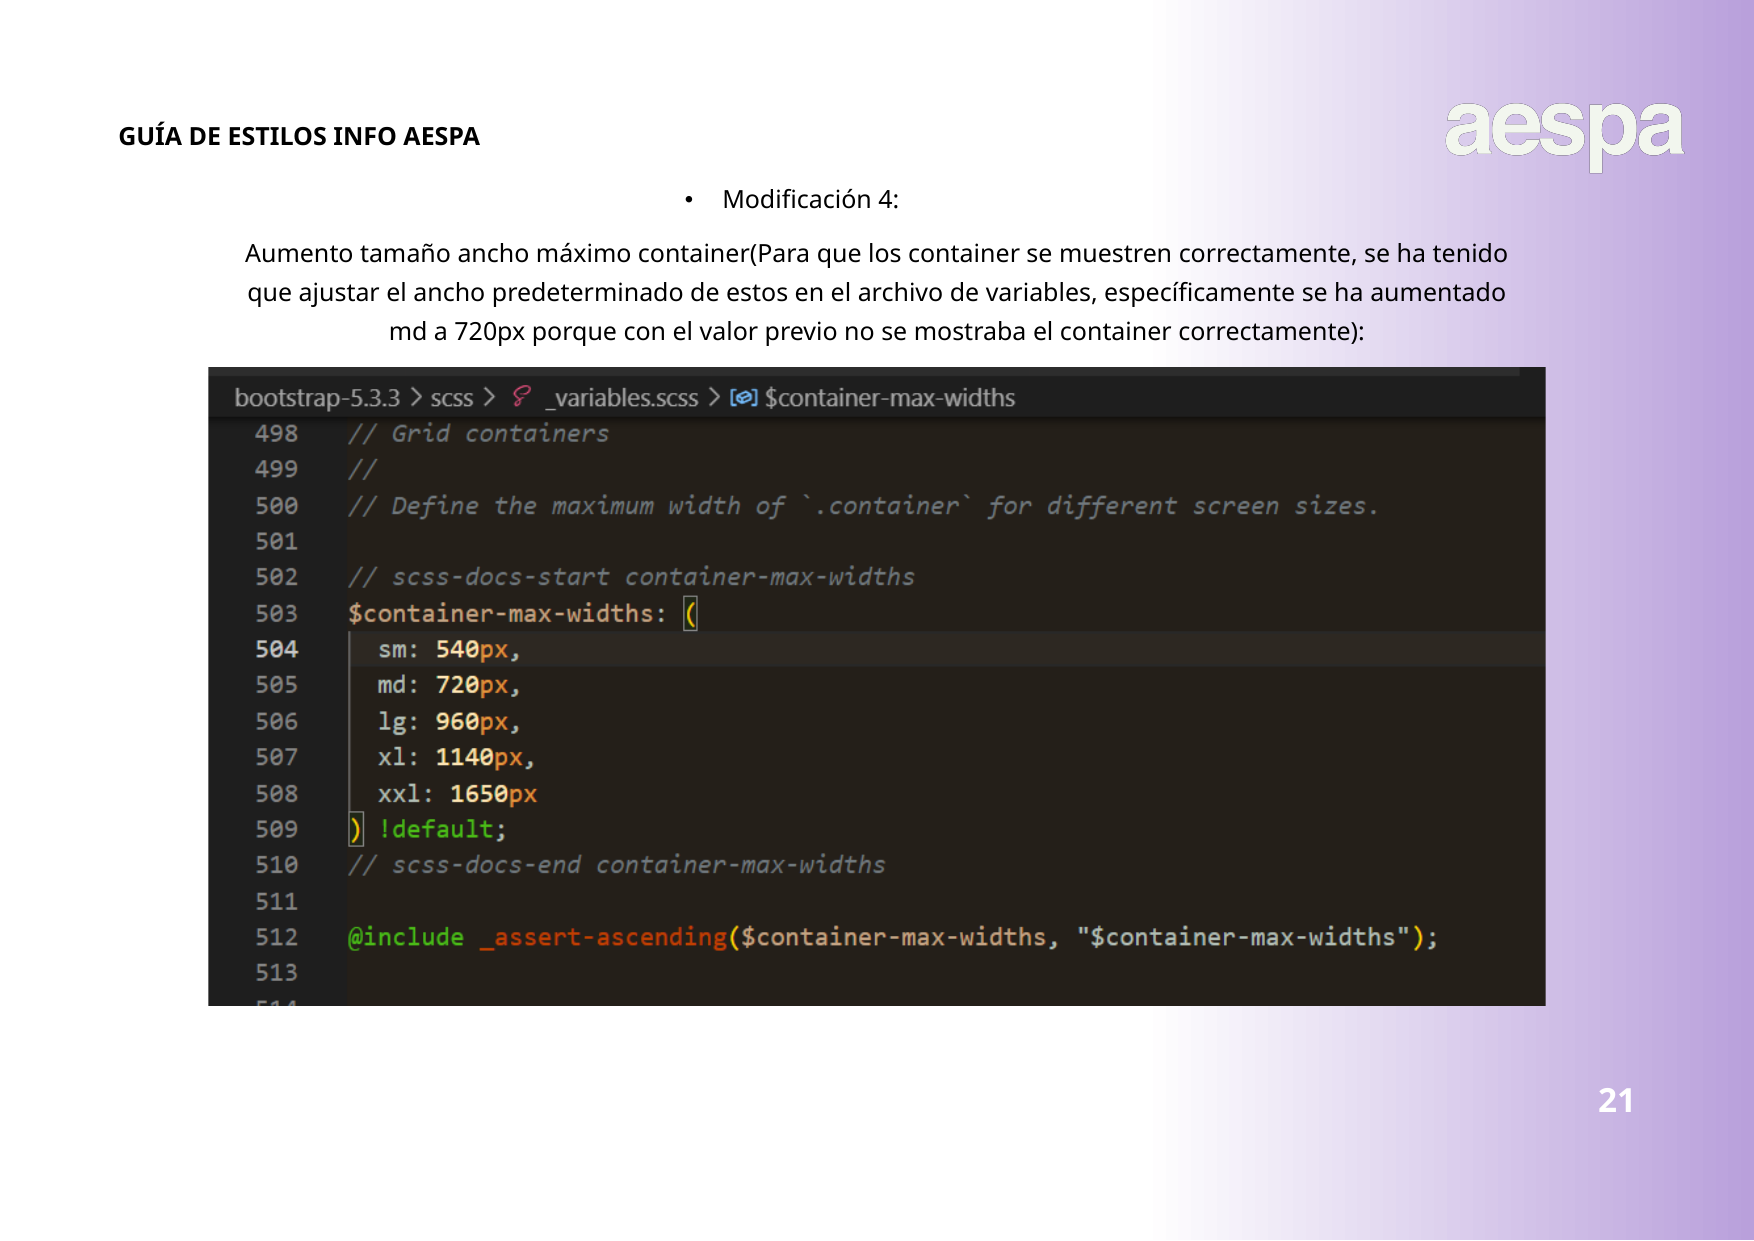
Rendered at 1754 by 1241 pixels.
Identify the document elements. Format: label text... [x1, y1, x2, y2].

list Modificación 4: [156, 182, 1636, 216]
text Aumento tamaño ancho máximo container(Para que los container se muestren correctamente, se ha tenido que ajustar el ancho predeterminado de estos en el archivo de variables, específicamente se ha aumentado md a 720px porque con el valor previo no se mostraba el container correctamente): [118, 235, 1636, 348]
picture [208, 367, 1546, 1006]
picture [1428, 88, 1703, 187]
